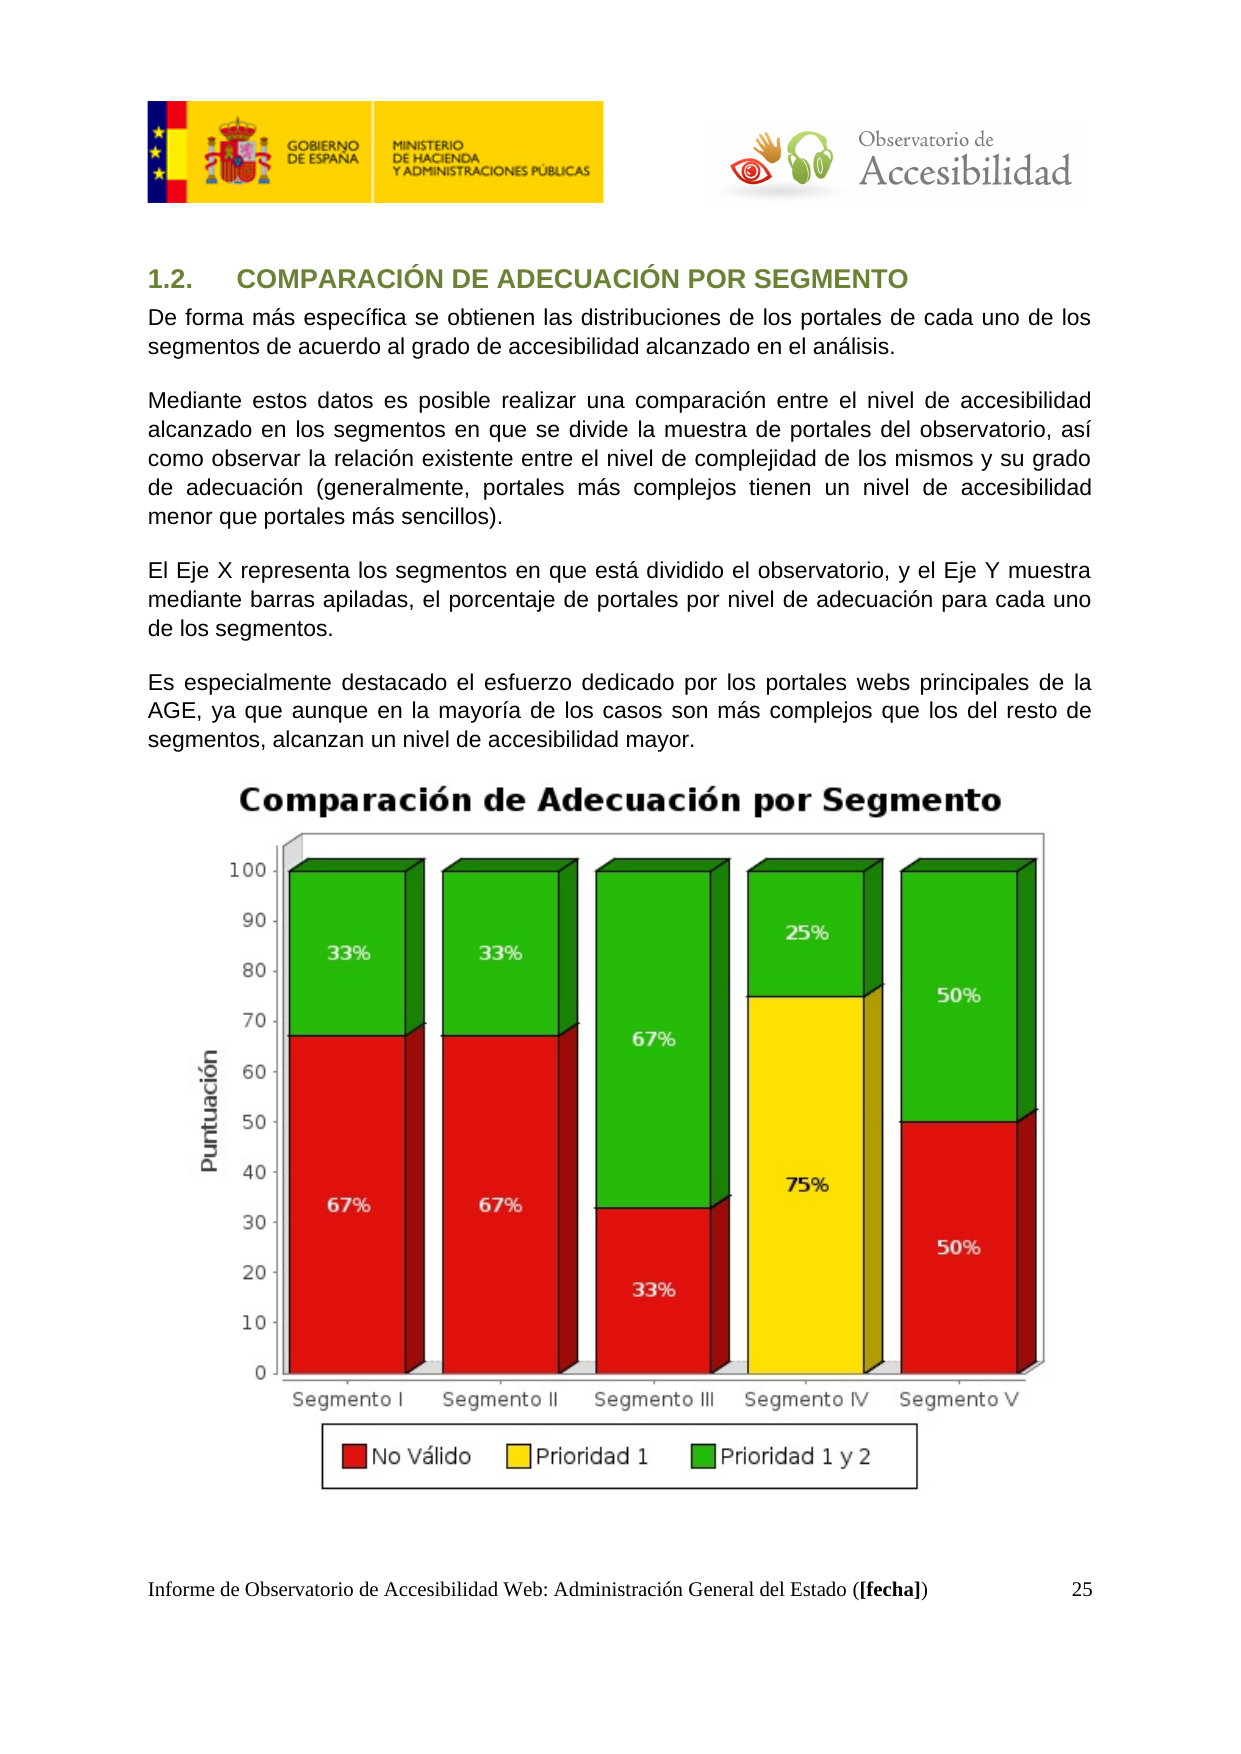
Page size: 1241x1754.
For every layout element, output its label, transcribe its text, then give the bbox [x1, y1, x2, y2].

text De forma más específica se obtienen las distribuciones de los portales de cada uno de los segmentos de acuerdo al grado de accesibilidad alcanzado en el análisis. [148, 304, 1092, 359]
text Es especialmente destacado el esfuerzo dedicado por los portales webs principales de la AGE, ya que aunque en la mayoría de los casos son más complejos que los del resto de segmentos, alcanzan un nivel de accesibilidad mayor. [148, 668, 1092, 753]
picture [710, 122, 1086, 205]
text Mediante estos datos es posible realizar una comparación entre el nivel de accesibilidad alcanzado en los segmentos en que se divide la muestra de portales del observatorio, así como observar la relación existente entre el nivel de complejidad de los mismos y su grado de adecuación (generalmente, portales más complejos tienen un nivel de accesibilidad menor que portales más sencillos). [148, 387, 1092, 529]
picture [178, 780, 1062, 1491]
text El Eje X representa los segmentos en que está dividido el observatorio, y el Eje Y muestra mediante barras apiladas, el porcentaje de portales por nivel de adecuación para cada uno de los segmentos. [148, 557, 1092, 641]
list Comparación de adecuación por segmento [148, 263, 1092, 294]
picture [147, 101, 604, 203]
